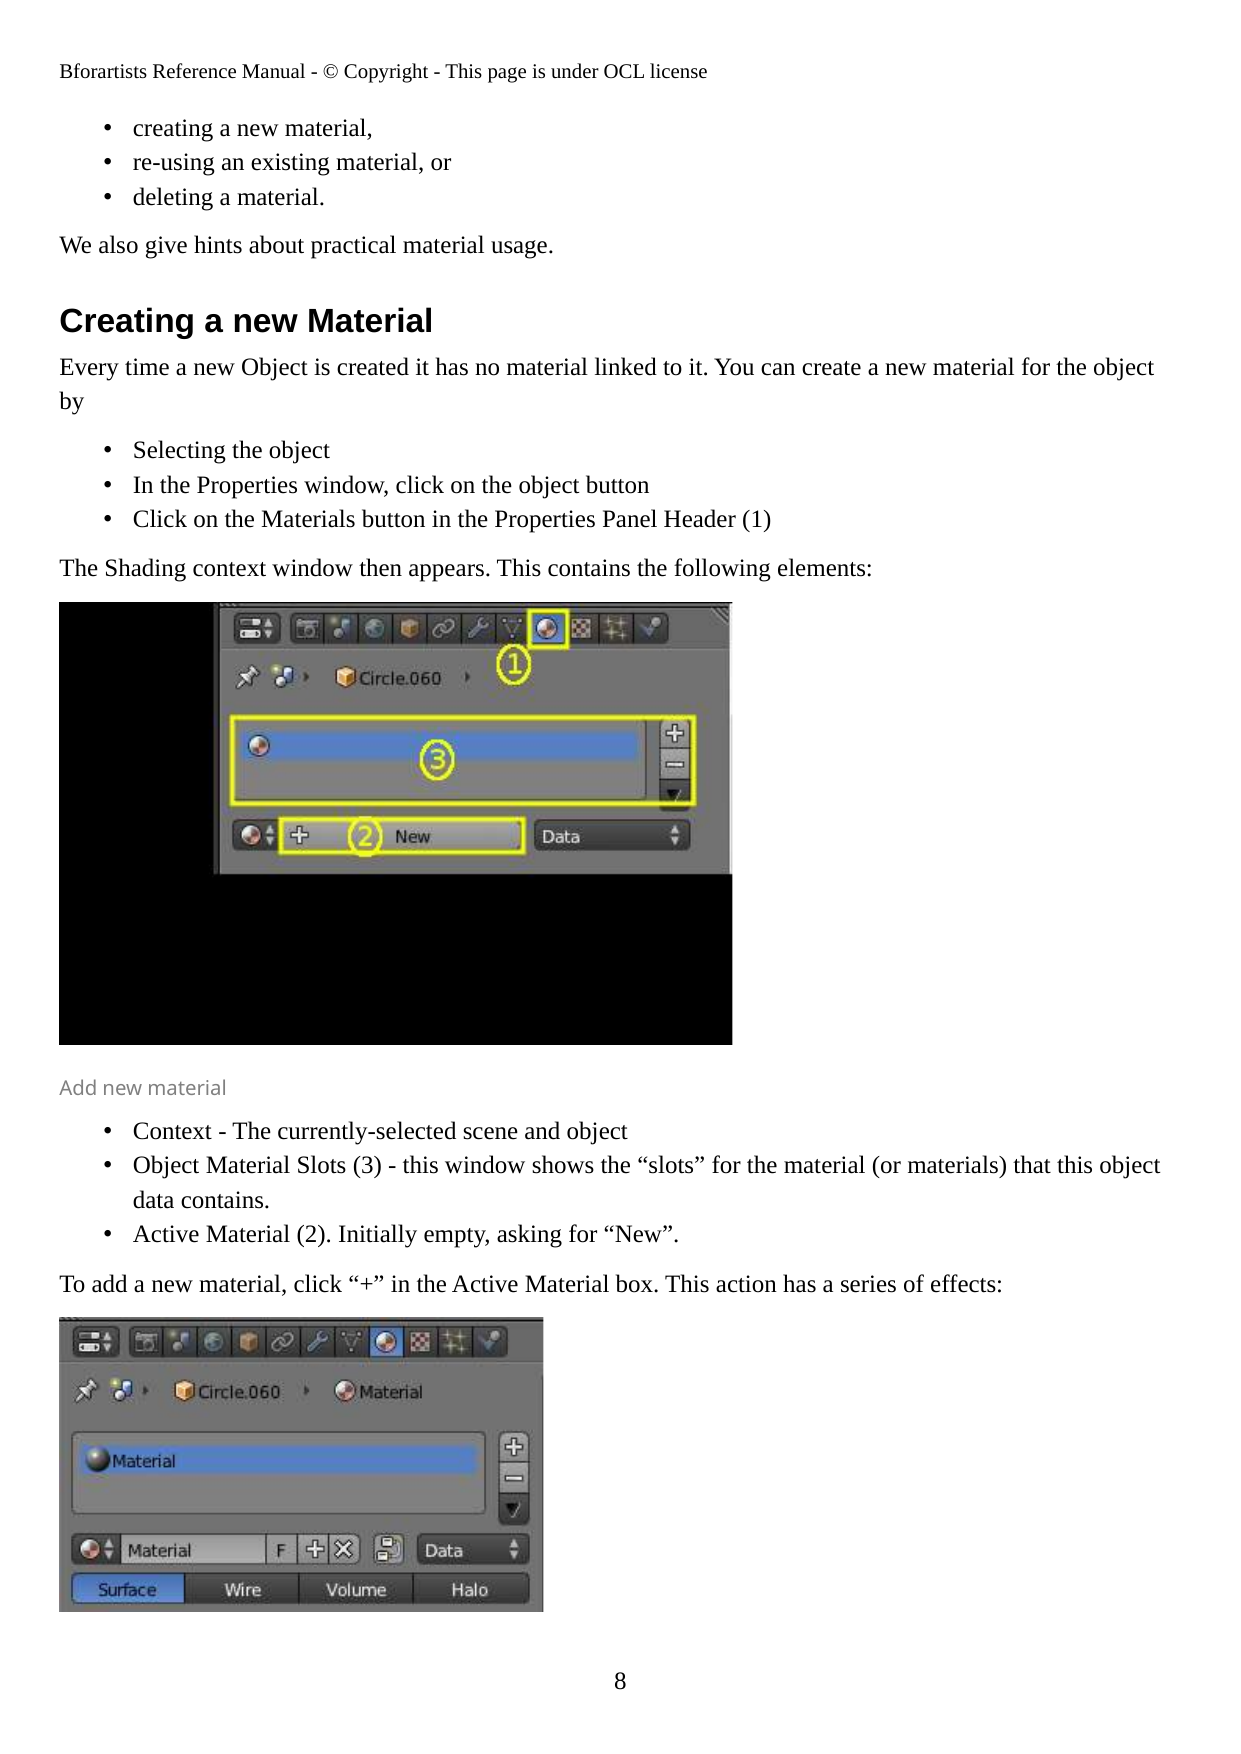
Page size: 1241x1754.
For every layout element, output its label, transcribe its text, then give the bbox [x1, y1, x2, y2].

list deleting a material. [103, 182, 1181, 210]
list creating a new material, [103, 113, 1181, 141]
list In the Properties window, click on the object button [103, 470, 1181, 498]
subtitle Creating a new Material [59, 301, 1181, 339]
list re-using an existing material, or [103, 147, 1181, 176]
text Add new material [59, 1070, 1181, 1102]
text To add a new material, click “+” in the Active Material box. This action has a series of effects: [59, 1269, 1181, 1297]
list Context - The currently-selected scene and object [103, 1116, 1181, 1145]
picture [59, 602, 733, 1045]
picture [59, 1317, 544, 1612]
list Active Material (2). Initially empty, asking for “New”. [103, 1219, 1181, 1248]
text We also give hints about practical material usage. [59, 231, 1181, 259]
list Selecting the object [103, 435, 1181, 464]
list Object Material Slots (3) - this window shows the “slots” for the material (or materials) that this object data contains. [103, 1151, 1181, 1214]
text Every time a new Object is created it has no material linked to it. You can create a new material for the object by [59, 352, 1181, 415]
list Click on the Materials button in the Properties Panel Header (1) [103, 504, 1181, 533]
text The Shading context window then appears. This contains the following elements: [59, 553, 1181, 582]
